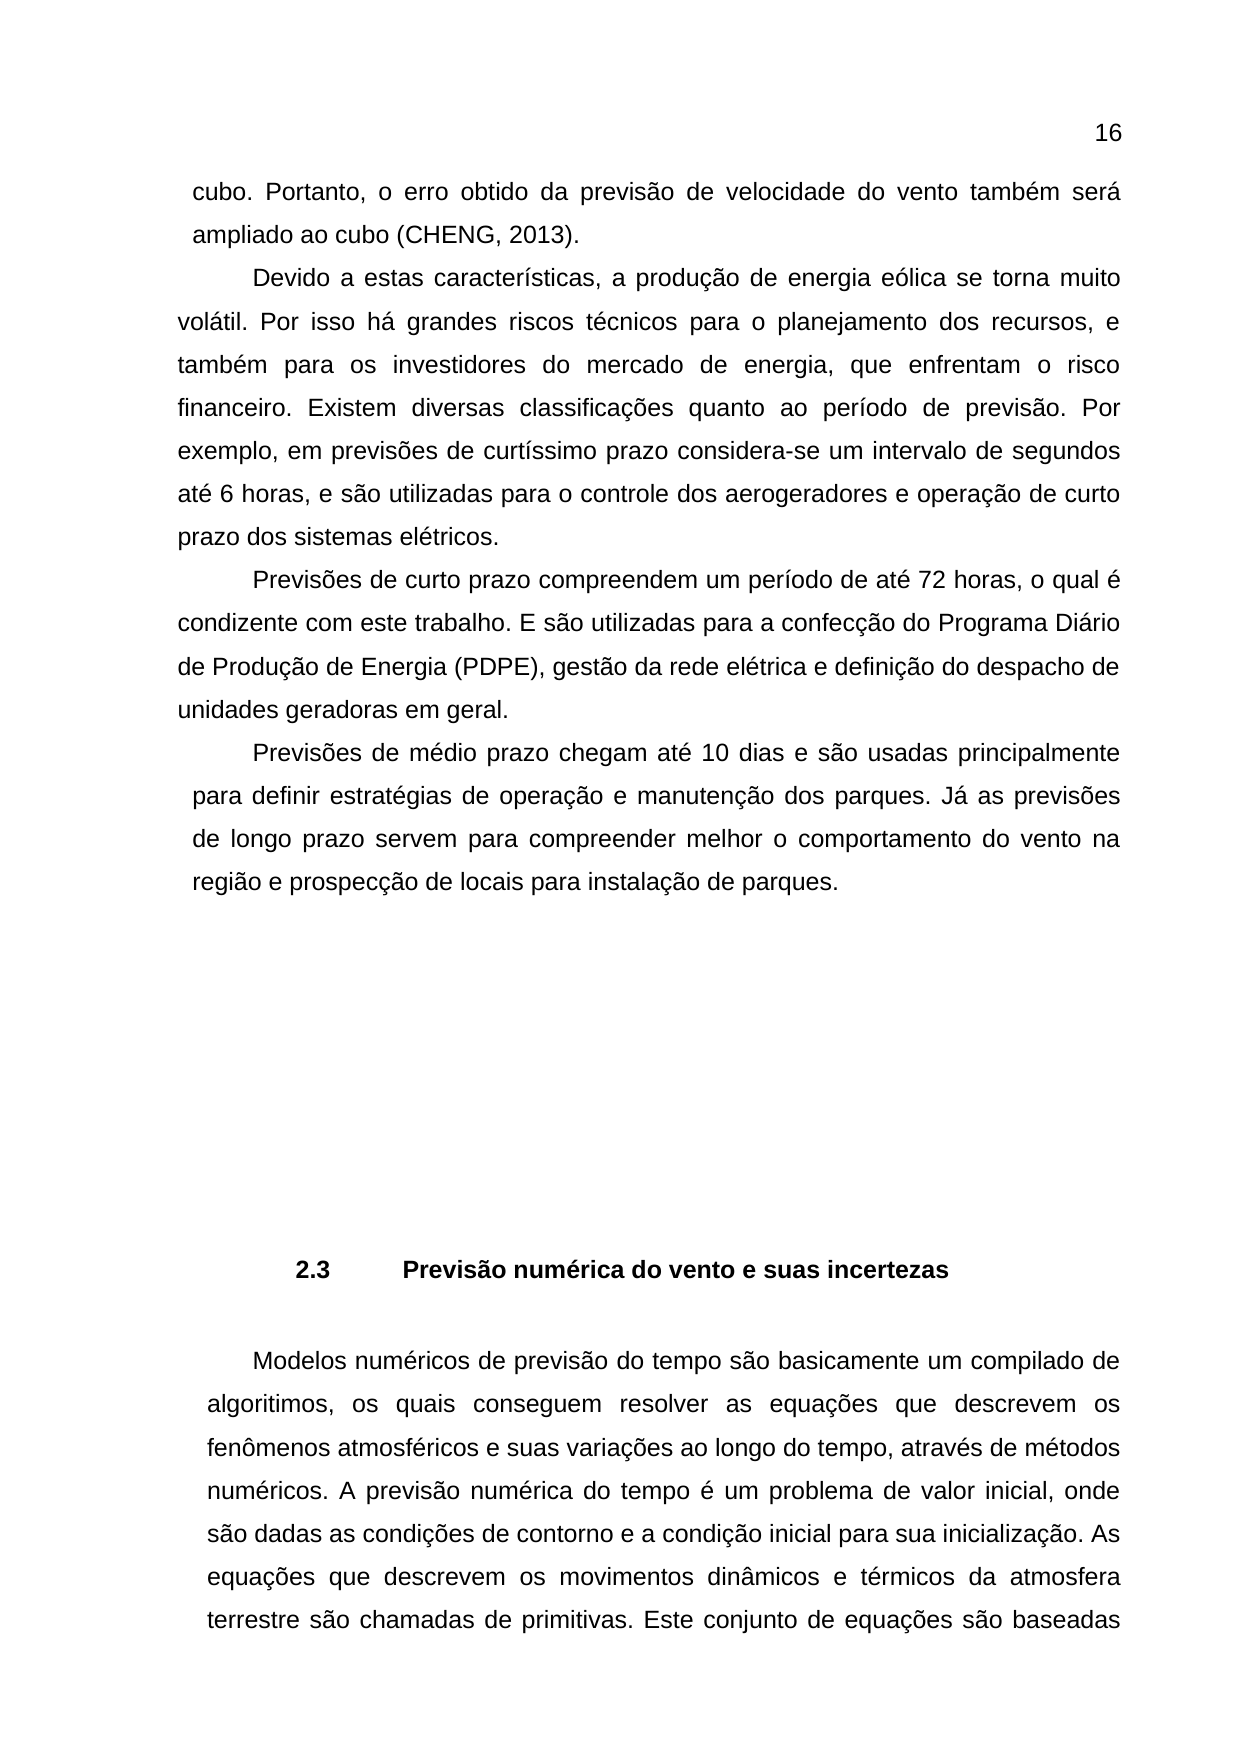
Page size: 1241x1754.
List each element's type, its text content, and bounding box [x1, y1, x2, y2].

text Previsões de curto prazo compreendem um período de até 72 horas, o qual é condizente com este trabalho. E são utilizadas para a confecção do Programa Diário de Produção de Energia (PDPE), gestão da rede elétrica e definição do despacho de unidades geradoras em geral. [177, 565, 1122, 723]
text Modelos numéricos de previsão do tempo são basicamente um compilado de algoritimos, os quais conseguem resolver as equações que descrevem os fenômenos atmosféricos e suas variações ao longo do tempo, através de métodos numéricos. A previsão numérica do tempo é um problema de valor inicial, onde são dadas as condições de contorno e a condição inicial para sua inicialização. As equações que descrevem os movimentos dinâmicos e térmicos da atmosfera terrestre são chamadas de primitivas. Este conjunto de equações são baseadas [207, 1346, 1122, 1634]
text Previsões de médio prazo chegam até 10 dias e são usadas principalmente para definir estratégias de operação e manutenção dos parques. Já as previsões de longo prazo servem para compreender melhor o comportamento do vento na região e prospecção de locais para instalação de parques. [177, 738, 1122, 896]
text Devido a estas características, a produção de energia eólica se torna muito volátil. Por isso há grandes riscos técnicos para o planejamento dos recursos, e também para os investidores do mercado de energia, que enfrentam o risco financeiro. Existem diversas classificações quanto ao período de previsão. Por exemplo, em previsões de curtíssimo prazo considera-se um intervalo de segundos até 6 horas, e são utilizadas para o controle dos aerogeradores e operação de curto prazo dos sistemas elétricos. [177, 263, 1122, 551]
text cubo. Portanto, o erro obtido da previsão de velocidade do vento também será ampliado ao cubo (CHENG, 2013). [177, 177, 1122, 249]
subtitle Previsão numérica do vento e suas incertezas [207, 1255, 1122, 1284]
